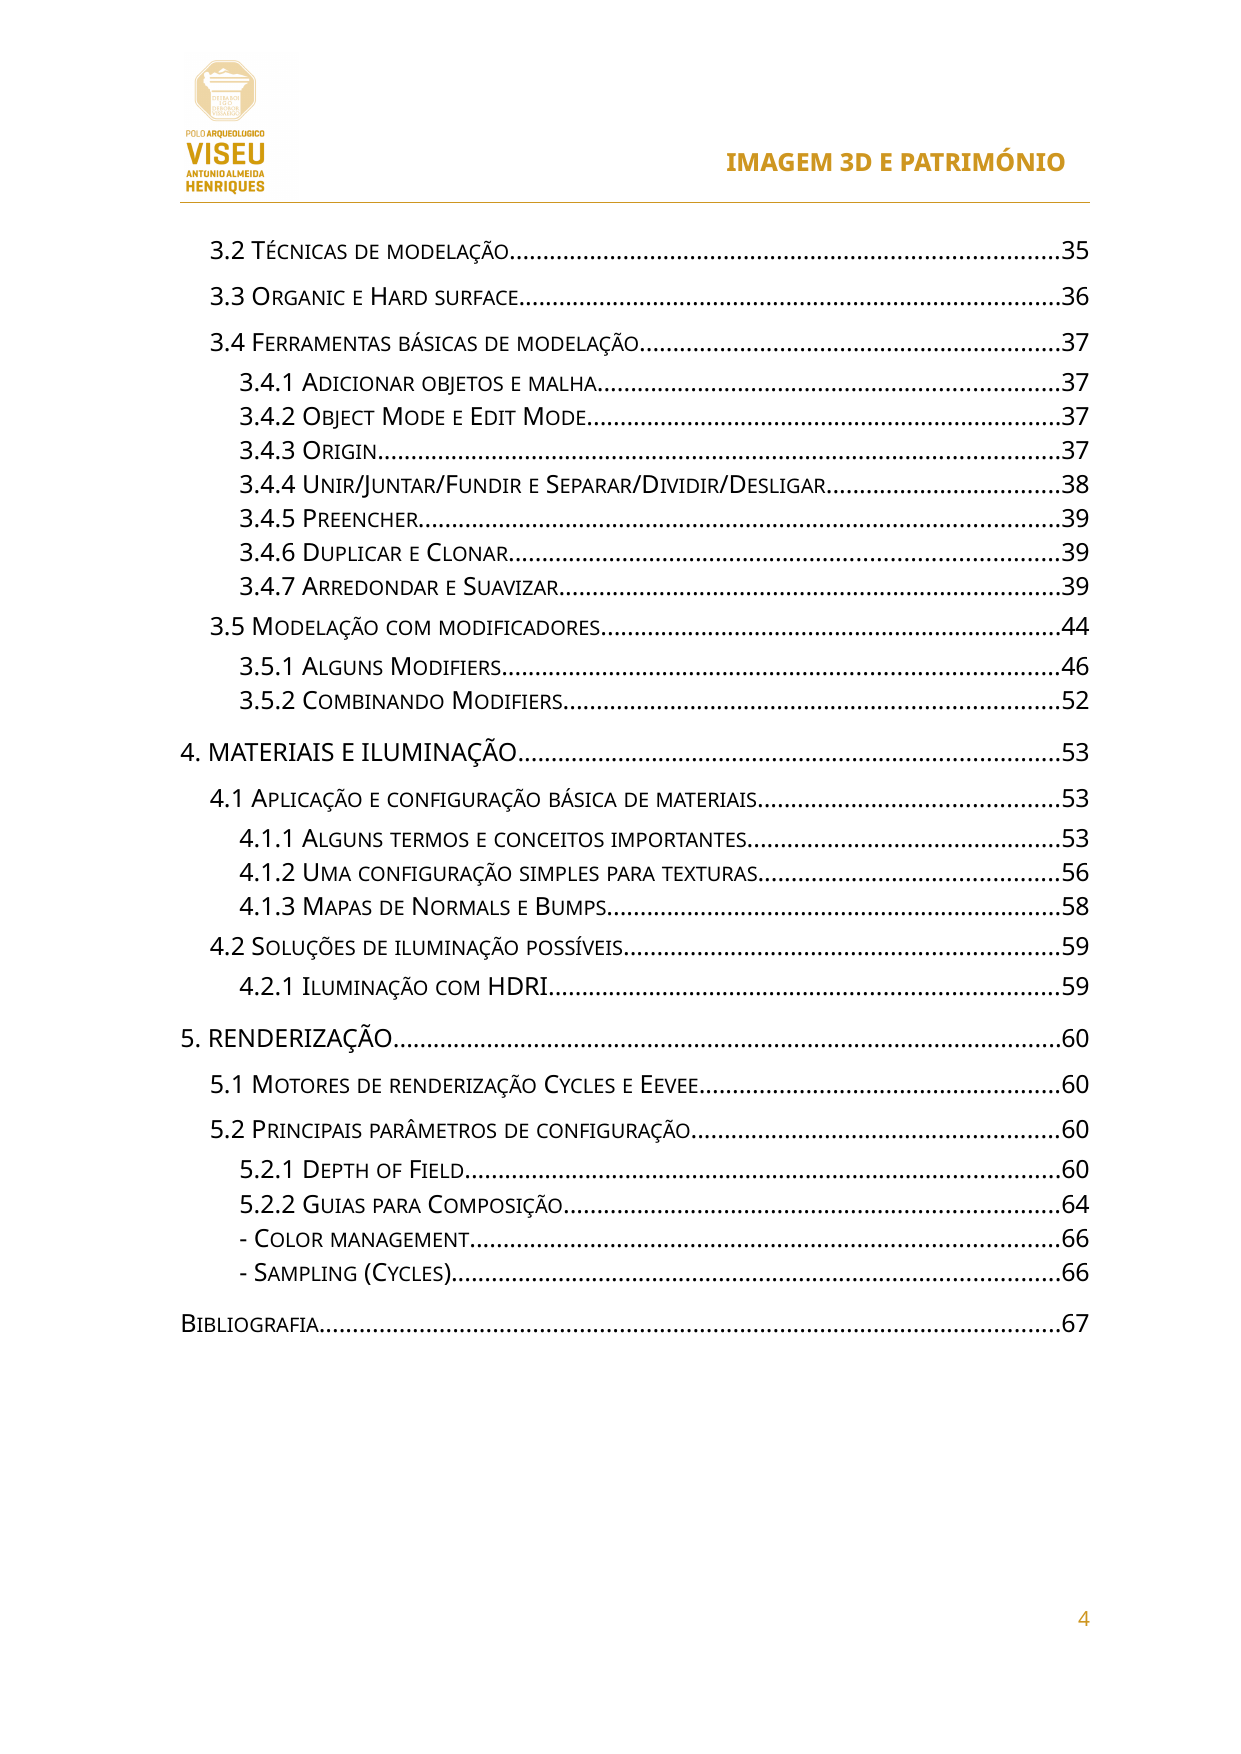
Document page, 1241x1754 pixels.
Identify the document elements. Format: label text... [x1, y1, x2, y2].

text 4.1.1 Alguns termos e conceitos importantes 53 [239, 820, 1090, 854]
picture [183, 52, 299, 201]
text 4.1.3 Mapas de Normals e Bumps 58 [239, 888, 1090, 923]
text 3.4.4 Unir/Juntar/Fundir e Separar/Dividir/Desligar 38 [239, 466, 1090, 501]
text 5.2.2 Guias para Composição 64 [239, 1186, 1090, 1220]
text - Color management 66 [239, 1220, 1090, 1254]
text 3.2 Técnicas de modelação 35 [209, 232, 1090, 266]
text 3.4.2 Object Mode e Edit Mode 37 [239, 398, 1090, 432]
text 4.2 Soluções de iluminação possíveis 59 [209, 928, 1090, 963]
text 3.5.1 Alguns Modifiers 46 [239, 649, 1090, 683]
text 3.4.6 Duplicar e Clonar 39 [239, 534, 1090, 569]
text 5.2.1 Depth of Field 60 [239, 1152, 1090, 1186]
text Bibliografia 67 [180, 1306, 1090, 1340]
text 5. RENDERIZAÇÃO 60 [180, 1020, 1090, 1054]
text 3.4.1 Adicionar objetos e malha 37 [239, 364, 1090, 398]
text 3.4 Ferramentas básicas de modelação 37 [209, 324, 1090, 358]
text 5.2 Principais parâmetros de configuração 60 [209, 1112, 1090, 1146]
text 3.4.7 Arredondar e Suavizar 39 [239, 569, 1090, 603]
text 4.1 Aplicação e configuração básica de materiais 53 [209, 780, 1090, 814]
text 3.5 Modelação com modificadores 44 [209, 609, 1090, 643]
text 3.4.5 Preencher 39 [239, 501, 1090, 534]
text 4.1.2 Uma configuração simples para texturas 56 [239, 854, 1090, 888]
text 3.4.3 Origin 37 [239, 432, 1090, 466]
text 3.3 Organic e Hard surface 36 [209, 278, 1090, 312]
text - Sampling (Cycles) 66 [239, 1254, 1090, 1288]
text 3.5.2 Combinando Modifiers 52 [239, 683, 1090, 717]
text 4.2.1 Iluminação com HDRI 59 [239, 968, 1090, 1003]
text 4. MATERIAIS E ILUMINAÇÃO 53 [180, 734, 1090, 768]
text 5.1 Motores de renderização Cycles e Eevee 60 [209, 1066, 1090, 1100]
